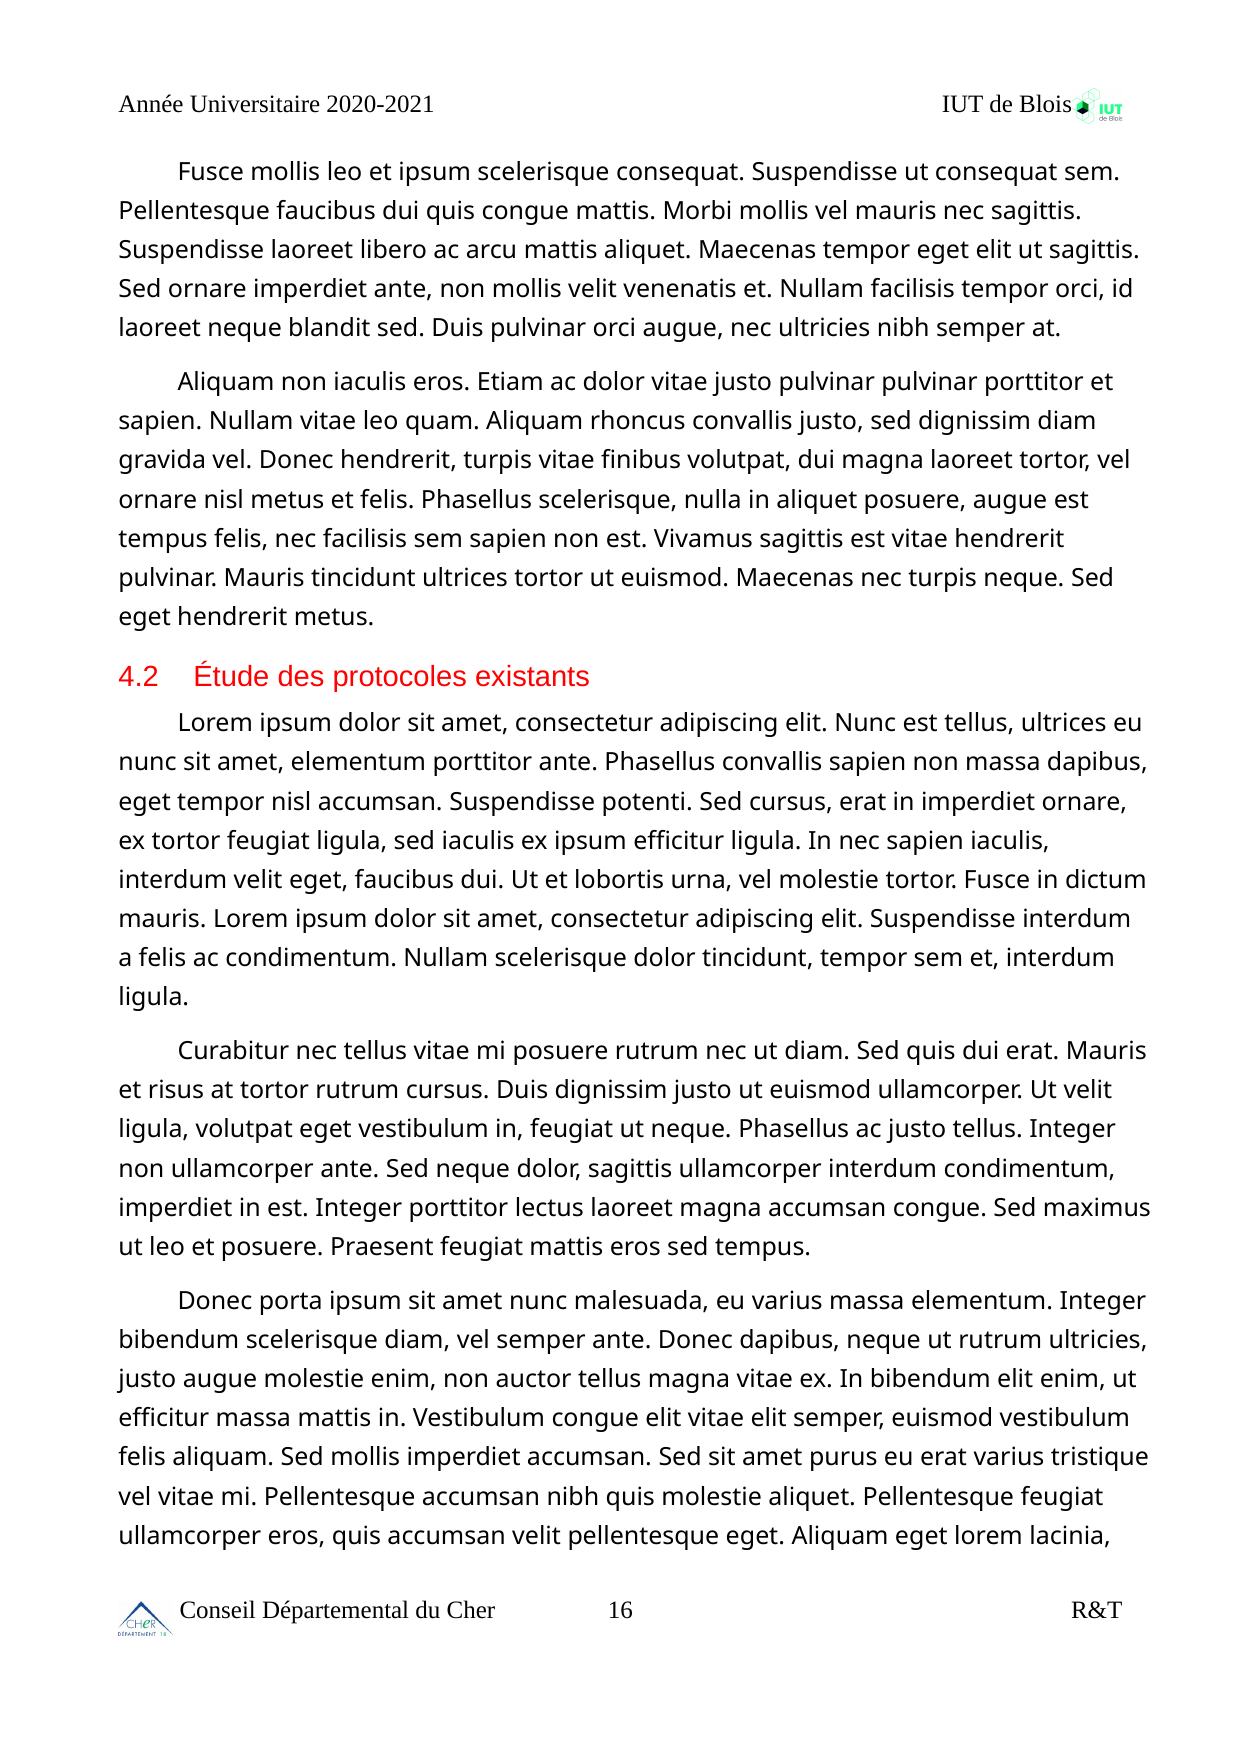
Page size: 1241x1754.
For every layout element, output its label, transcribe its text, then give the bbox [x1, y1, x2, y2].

text Aliquam non iaculis eros. Etiam ac dolor vitae justo pulvinar pulvinar porttitor et sapien. Nullam vitae leo quam. Aliquam rhoncus convallis justo, sed dignissim diam gravida vel. Donec hendrerit, turpis vitae finibus volutpat, dui magna laoreet tortor, vel ornare nisl metus et felis. Phasellus scelerisque, nulla in aliquet posuere, augue est tempus felis, nec facilisis sem sapien non est. Vivamus sagittis est vitae hendrerit pulvinar. Mauris tincidunt ultrices tortor ut euismod. Maecenas nec turpis neque. Sed eget hendrerit metus. [118, 364, 1152, 633]
text Curabitur nec tellus vitae mi posuere rutrum nec ut diam. Sed quis dui erat. Mauris et risus at tortor rutrum cursus. Duis dignissim justo ut euismod ullamcorper. Ut velit ligula, volutpat eget vestibulum in, feugiat ut neque. Phasellus ac justo tellus. Integer non ullamcorper ante. Sed neque dolor, sagittis ullamcorper interdum condimentum, imperdiet in est. Integer porttitor lectus laoreet magna accumsan congue. Sed maximus ut leo et posuere. Praesent feugiat mattis eros sed tempus. [118, 1033, 1152, 1263]
text Donec porta ipsum sit amet nunc malesuada, eu varius massa elementum. Integer bibendum scelerisque diam, vel semper ante. Donec dapibus, neque ut rutrum ultricies, justo augue molestie enim, non auctor tellus magna vitae ex. In bibendum elit enim, ut efficitur massa mattis in. Vestibulum congue elit vitae elit semper, euismod vestibulum felis aliquam. Sed mollis imperdiet accumsan. Sed sit amet purus eu erat varius tristique vel vitae mi. Pellentesque accumsan nibh quis molestie aliquet. Pellentesque feugiat ullamcorper eros, quis accumsan velit pellentesque eget. Aliquam eget lorem lacinia, [118, 1282, 1152, 1551]
picture [118, 1601, 174, 1636]
text Lorem ipsum dolor sit amet, consectetur adipiscing elit. Nunc est tellus, ultrices eu nunc sit amet, elementum porttitor ante. Phasellus convallis sapien non massa dapibus, eget tempor nisl accumsan. Suspendisse potenti. Sed cursus, erat in imperdiet ornare, ex tortor feugiat ligula, sed iaculis ex ipsum efficitur ligula. In nec sapien iaculis, interdum velit eget, faucibus dui. Ut et lobortis urna, vel molestie tortor. Fusce in dictum mauris. Lorem ipsum dolor sit amet, consectetur adipiscing elit. Suspendisse interdum a felis ac condimentum. Nullam scelerisque dolor tincidunt, tempor sem et, interdum ligula. [118, 705, 1152, 1013]
text Fusce mollis leo et ipsum scelerisque consequat. Suspendisse ut consequat sem. Pellentesque faucibus dui quis congue mattis. Morbi mollis vel mauris nec sagittis. Suspendisse laoreet libero ac arcu mattis aliquet. Maecenas tempor eget elit ut sagittis. Sed ornare imperdiet ante, non mollis velit venenatis et. Nullam facilisis tempor orci, id laoreet neque blandit sed. Duis pulvinar orci augue, nec ultricies nibh semper at. [118, 153, 1152, 344]
picture [1071, 88, 1123, 124]
subtitle Étude des protocoles existants [118, 659, 1152, 692]
